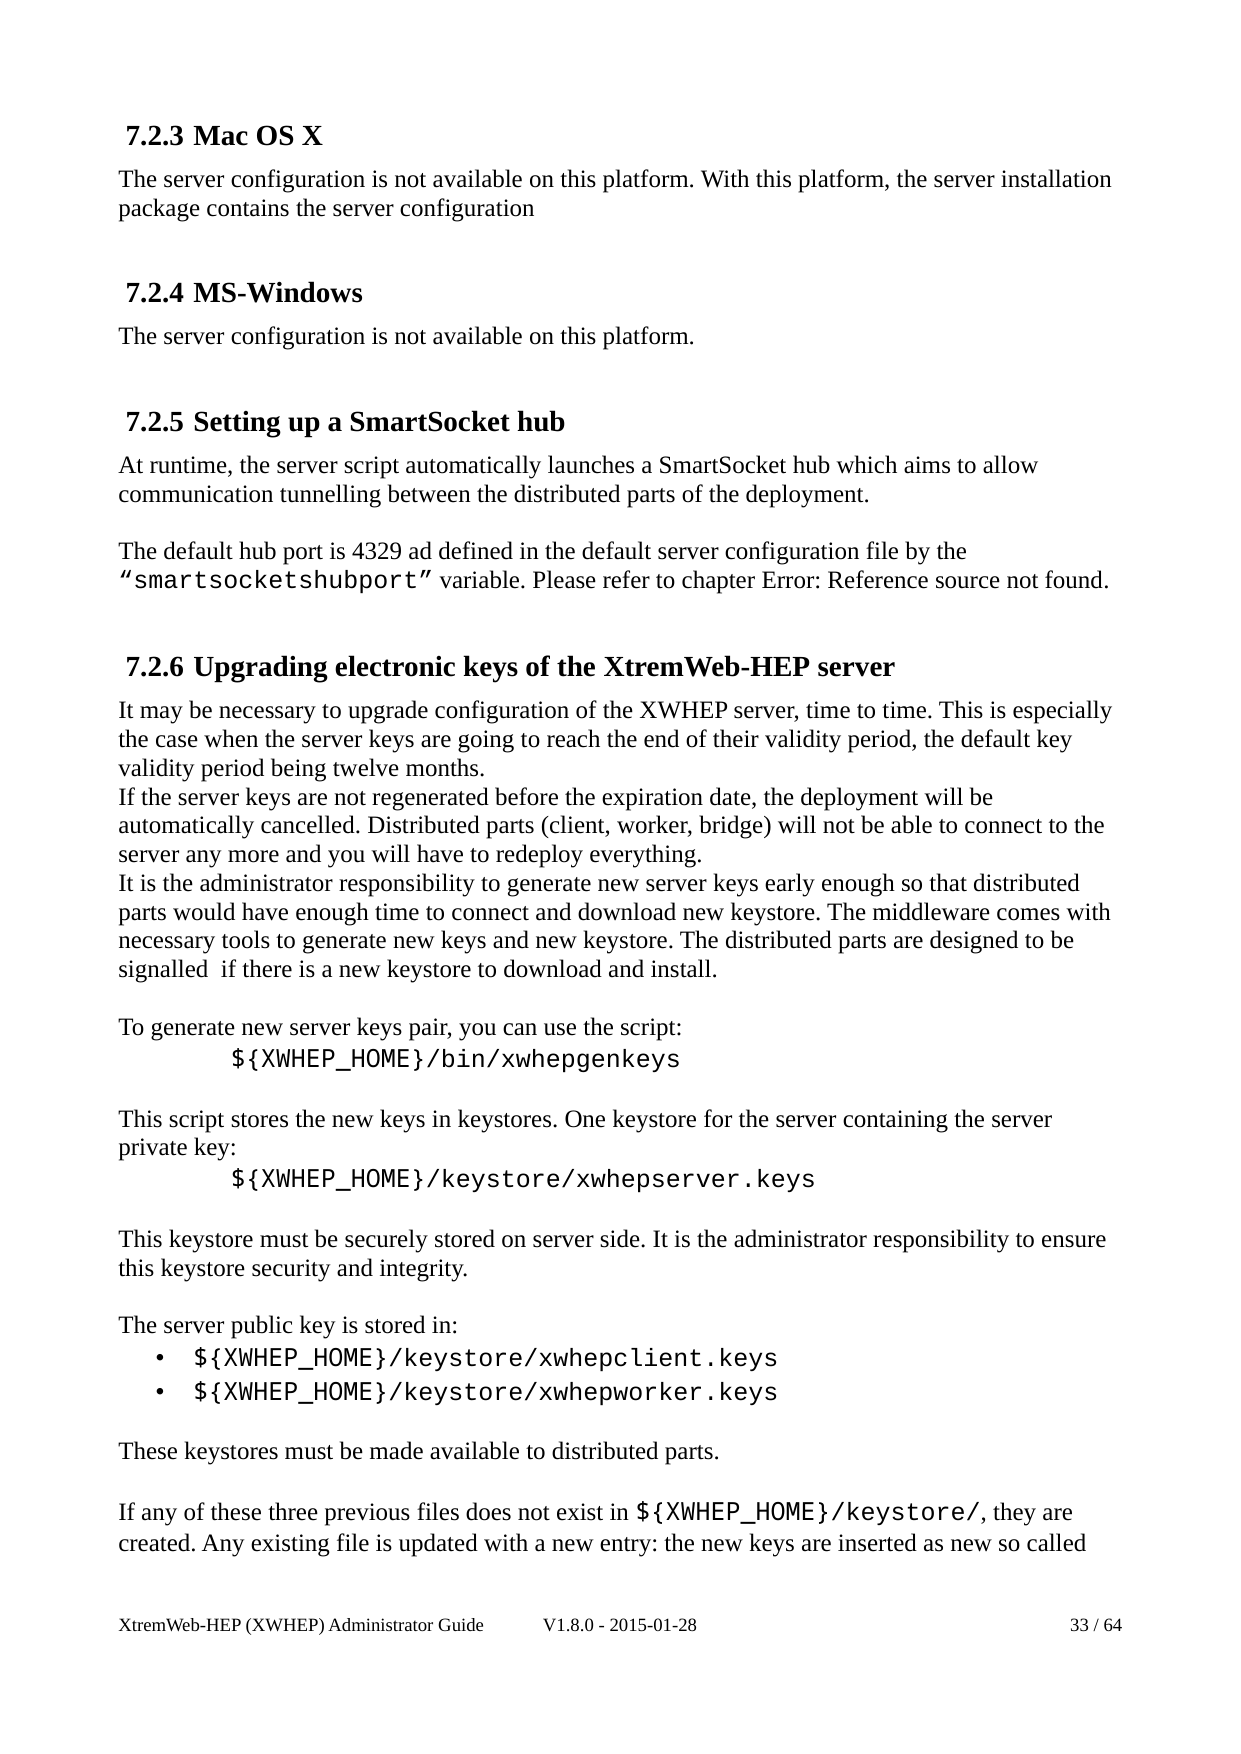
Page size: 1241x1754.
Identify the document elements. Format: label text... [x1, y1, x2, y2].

text At runtime, the server script automatically launches a SmartSocket hub which aims to allow communication tunnelling between the distributed parts of the deployment. [118, 450, 1122, 507]
text It may be necessary to upgrade configuration of the XWHEP server, time to time. This is especially the case when the server keys are going to reach the end of their validity period, the default key validity period being twelve months. [118, 696, 1122, 782]
text The default hub port is 4329 ad defined in the default server configuration file by the “smartsocketshubport” variable. Please refer to chapter Error: Reference source not found. [118, 536, 1122, 596]
text This keystore must be securely stored on server side. It is the administrator responsibility to ensure this keystore security and integrity. [118, 1224, 1122, 1282]
text If any of these three previous files does not exist in ${XWHEP_HOME}/keystore/, they are created. Any existing file is updated with a new entry: the new keys are inserted as new so called [118, 1494, 1122, 1557]
text If the server keys are not regenerated before the expiration date, the deployment will be automatically cancelled. Distributed parts (client, worker, bridge) will not be able to connect to the server any more and you will have to redeploy everything. [118, 782, 1122, 868]
subtitle Upgrading electronic keys of the XtremWeb-HEP server [118, 649, 1122, 683]
text The server configuration is not available on this platform. [118, 321, 1122, 350]
subtitle Mac OS X [118, 118, 1122, 152]
text It is the administrator responsibility to generate new server keys early enough so that distributed parts would have enough time to connect and download new keystore. The middleware comes with necessary tools to generate new keys and new keystore. The distributed parts are designed to be signalled if there is a new keystore to download and install. [118, 868, 1122, 983]
subtitle MS-Windows [118, 275, 1122, 309]
text This script stores the new keys in keystores. One keystore for the server containing the server private key: [118, 1104, 1122, 1161]
list ${XWHEP_HOME}/keystore/xwhepserver.keys [193, 1161, 1122, 1195]
subtitle Setting up a SmartSocket hub [118, 404, 1122, 437]
text These keystores must be made available to distributed parts. [118, 1436, 1122, 1465]
text The server public key is stored in: [118, 1310, 1122, 1339]
list ${XWHEP_HOME}/bin/xwhepgenkeys [193, 1041, 1122, 1075]
text To generate new server keys pair, you can use the script: [118, 1012, 1122, 1041]
list ${XWHEP_HOME}/keystore/xwhepworker.keys [156, 1373, 1122, 1408]
text The server configuration is not available on this platform. With this platform, the server installation package contains the server configuration [118, 164, 1122, 222]
list ${XWHEP_HOME}/keystore/xwhepclient.keys [156, 1339, 1122, 1373]
